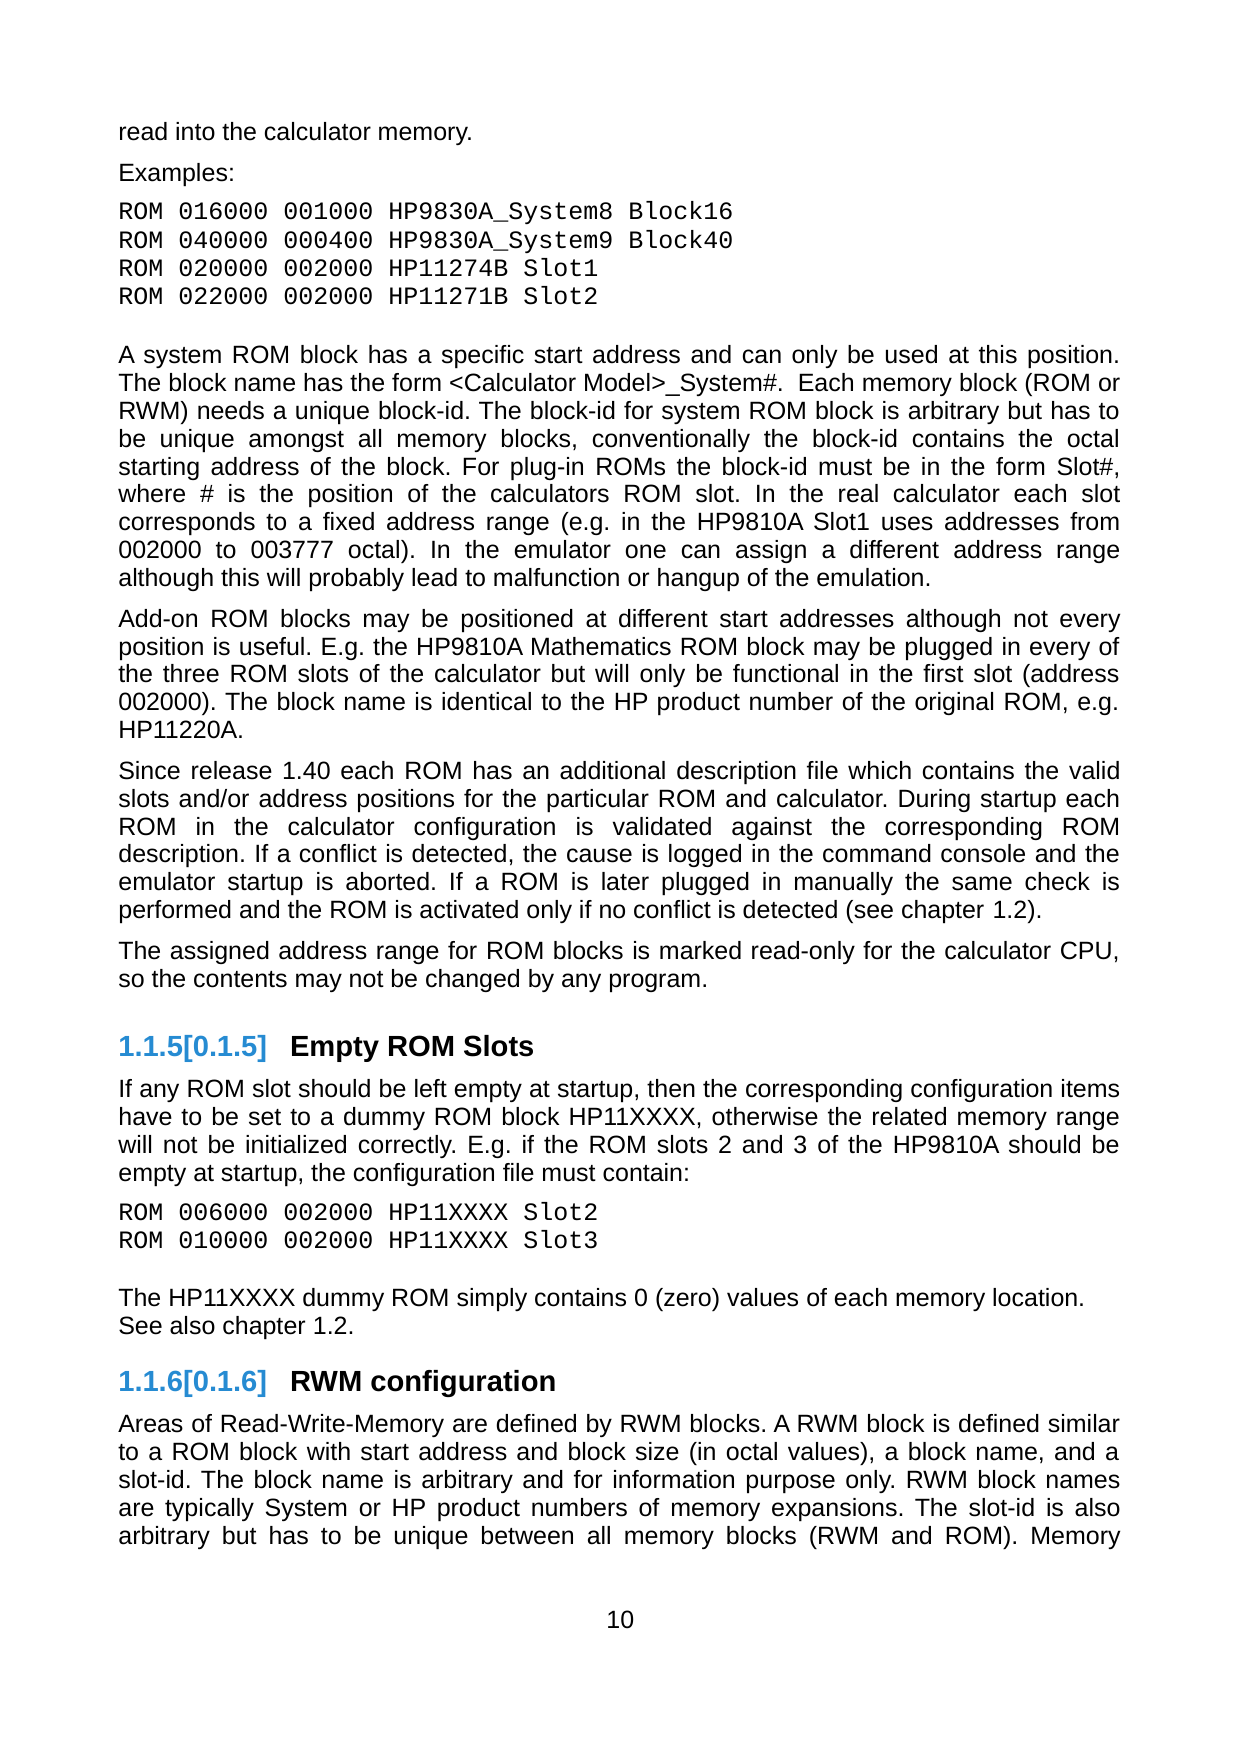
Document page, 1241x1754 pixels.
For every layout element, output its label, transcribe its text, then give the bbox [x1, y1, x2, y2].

text Examples: [118, 158, 1122, 186]
text read into the calculator memory. [118, 118, 1122, 146]
text ROM 010000 002000 HP11XXXX Slot3 [118, 1227, 1122, 1256]
text ROM 022000 002000 HP11271B Slot2 [118, 284, 1122, 312]
text ROM 006000 002000 HP11XXXX Slot2 [118, 1199, 1122, 1227]
text Since release 1.40 each ROM has an additional description file which contains the valid slots and/or address positions for the particular ROM and calculator. During startup each ROM in the calculator configuration is validated against the corresponding ROM description. If a conflict is detected, the cause is logged in the command console and the emulator startup is aborted. If a ROM is later plugged in manually the same check is performed and the ROM is activated only if no conflict is detected (see chapter 1.2). [118, 756, 1122, 924]
text The assigned address range for ROM blocks is marked read-only for the calculator CPU, so the contents may not be changed by any program. [118, 936, 1122, 992]
text ROM 020000 002000 HP11274B Slot1 [118, 256, 1122, 284]
subtitle RWM configuration [118, 1365, 1122, 1397]
text A system ROM block has a specific start address and can only be used at this position. The block name has the form <Calculator Model>_System#. Each memory block (ROM or RWM) needs a unique block-id. The block-id for system ROM block is arbitrary but has to be unique amongst all memory blocks, conventionally the block-id contains the octal starting address of the block. For plug-in ROMs the block-id must be in the form Slot#, where # is the position of the calculators ROM slot. In the real calculator each slot corresponds to a fixed address range (e.g. in the HP9810A Slot1 uses addresses from 002000 to 003777 octal). In the emulator one can assign a different address range although this will probably lead to malfunction or hangup of the emulation. [118, 341, 1122, 592]
text The HP11XXXX dummy ROM simply contains 0 (zero) values of each memory location. See also chapter 1.2. [118, 1284, 1122, 1340]
text ROM 016000 001000 HP9830A_System8 Block16 [118, 199, 1122, 227]
text If any ROM slot should be left empty at startup, then the corresponding configuration items have to be set to a dummy ROM block HP11XXXX, otherwise the related memory range will not be initialized correctly. E.g. if the ROM slots 2 and 3 of the HP9810A should be empty at startup, the configuration file must contain: [118, 1075, 1122, 1187]
text ROM 040000 000400 HP9830A_System9 Block40 [118, 227, 1122, 256]
text Add-on ROM blocks may be positioned at different start addresses although not every position is useful. E.g. the HP9810A Mathematics ROM block may be plugged in every of the three ROM slots of the calculator but will only be functional in the first slot (address 002000). The block name is identical to the HP product number of the original ROM, e.g. HP11220A. [118, 604, 1122, 744]
subtitle Empty ROM Slots [118, 1030, 1122, 1062]
text Areas of Read-Write-Memory are defined by RWM blocks. A RWM block is defined similar to a ROM block with start address and block size (in octal values), a block name, and a slot-id. The block name is arbitrary and for information purpose only. RWM block names are typically System or HP product numbers of memory expansions. The slot-id is also arbitrary but has to be unique between all memory blocks (RWM and ROM). Memory [118, 1410, 1122, 1549]
